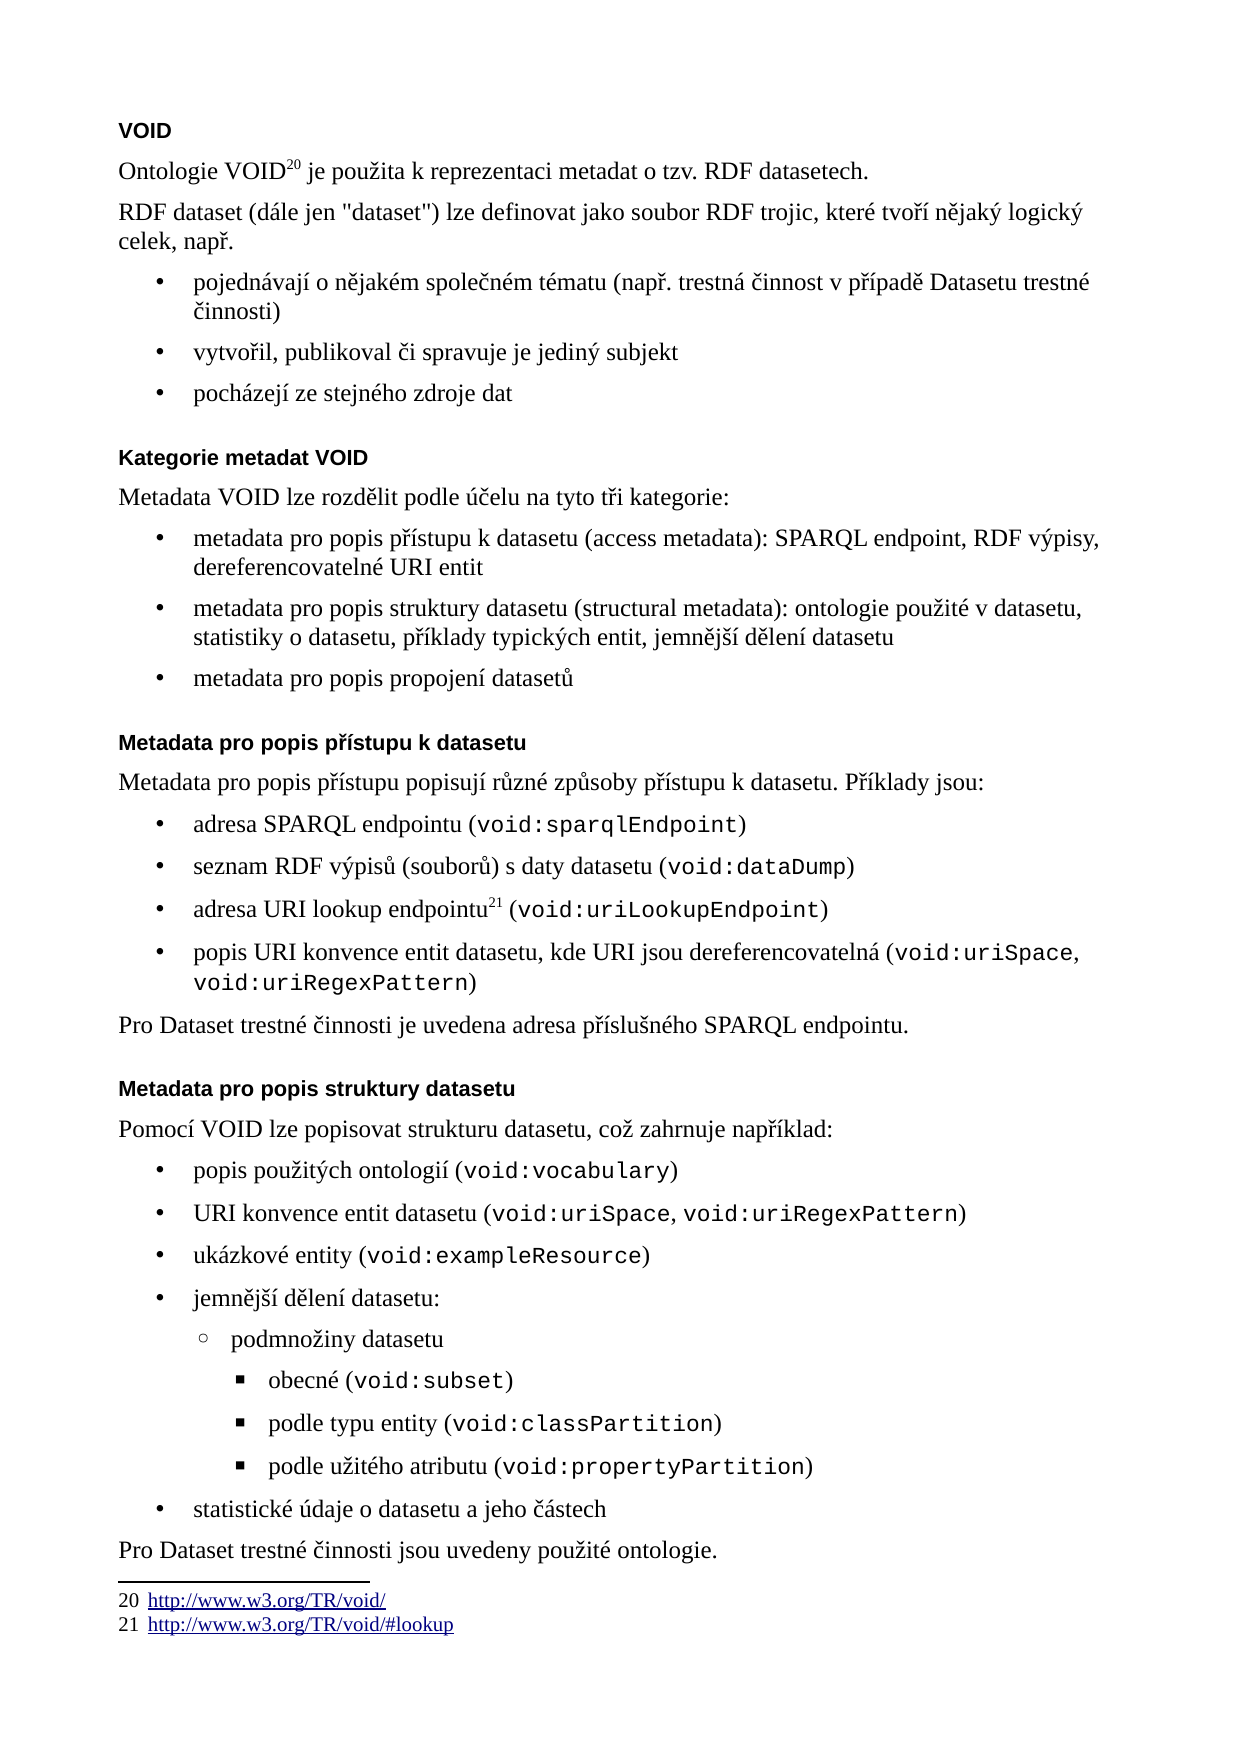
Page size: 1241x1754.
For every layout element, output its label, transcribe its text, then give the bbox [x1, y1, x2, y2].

text Pro Dataset trestné činnosti jsou uvedeny použité ontologie. [118, 1535, 1122, 1564]
text Pomocí VOID lze popisovat strukturu datasetu, což zahrnuje například: [118, 1114, 1122, 1142]
list podle užitého atributu (void:propertyPartition) [231, 1451, 1122, 1481]
list podmnožiny datasetu [193, 1324, 1122, 1353]
text Metadata pro popis přístupu popisují různé způsoby přístupu k datasetu. Příklady jsou: [118, 767, 1122, 796]
list jemnější dělení datasetu: [156, 1283, 1122, 1312]
list obecné (void:subset) [231, 1366, 1122, 1396]
list popis použitých ontologií (void:vocabulary) [156, 1155, 1122, 1185]
text Metadata VOID lze rozdělit podle účelu na tyto tři kategorie: [118, 482, 1122, 511]
list vytvořil, publikoval či spravuje je jediný subjekt [156, 337, 1122, 366]
text RDF dataset (dále jen "dataset") lze definovat jako soubor RDF trojic, které tvoří nějaký logický celek, např. [118, 197, 1122, 254]
list pojednávají o nějakém společném tématu (např. trestná činnost v případě Datasetu trestné činnosti) [156, 267, 1122, 324]
list metadata pro popis propojení datasetů [156, 663, 1122, 692]
list adresa URI lookup endpointu (void:uriLookupEndpoint) [156, 894, 1122, 924]
subtitle VOID [118, 118, 1122, 143]
list ukázkové entity (void:exampleResource) [156, 1240, 1122, 1271]
list seznam RDF výpisů (souborů) s daty datasetu (void:dataDump) [156, 851, 1122, 882]
text Pro Dataset trestné činnosti je uvedena adresa příslušného SPARQL endpointu. [118, 1010, 1122, 1038]
subtitle Metadata pro popis přístupu k datasetu [118, 730, 1122, 755]
list pocházejí ze stejného zdroje dat [156, 378, 1122, 407]
list statistické údaje o datasetu a jeho částech [156, 1494, 1122, 1522]
list URI konvence entit datasetu (void:uriSpace, void:uriRegexPattern) [156, 1198, 1122, 1228]
list adresa SPARQL endpointu (void:sparqlEndpoint) [156, 809, 1122, 839]
subtitle Kategorie metadat VOID [118, 444, 1122, 470]
list popis URI konvence entit datasetu, kde URI jsou dereferencovatelná (void:uriSpace, void:uriRegexPattern) [156, 937, 1122, 997]
list metadata pro popis struktury datasetu (structural metadata): ontologie použité v datasetu, statistiky o datasetu, příklady typických entit, jemnější dělení datasetu [156, 593, 1122, 651]
list metadata pro popis přístupu k datasetu (access metadata): SPARQL endpoint, RDF výpisy, dereferencovatelné URI entit [156, 523, 1122, 581]
text http://www.w3.org/TR/void/ [118, 1588, 1122, 1612]
list podle typu entity (void:classPartition) [231, 1408, 1122, 1438]
list http://www.w3.org/TR/void/#lookup [118, 1612, 1122, 1636]
subtitle Metadata pro popis struktury datasetu [118, 1076, 1122, 1101]
text Ontologie VOID je použita k reprezentaci metadat o tzv. RDF datasetech. [118, 156, 1122, 184]
